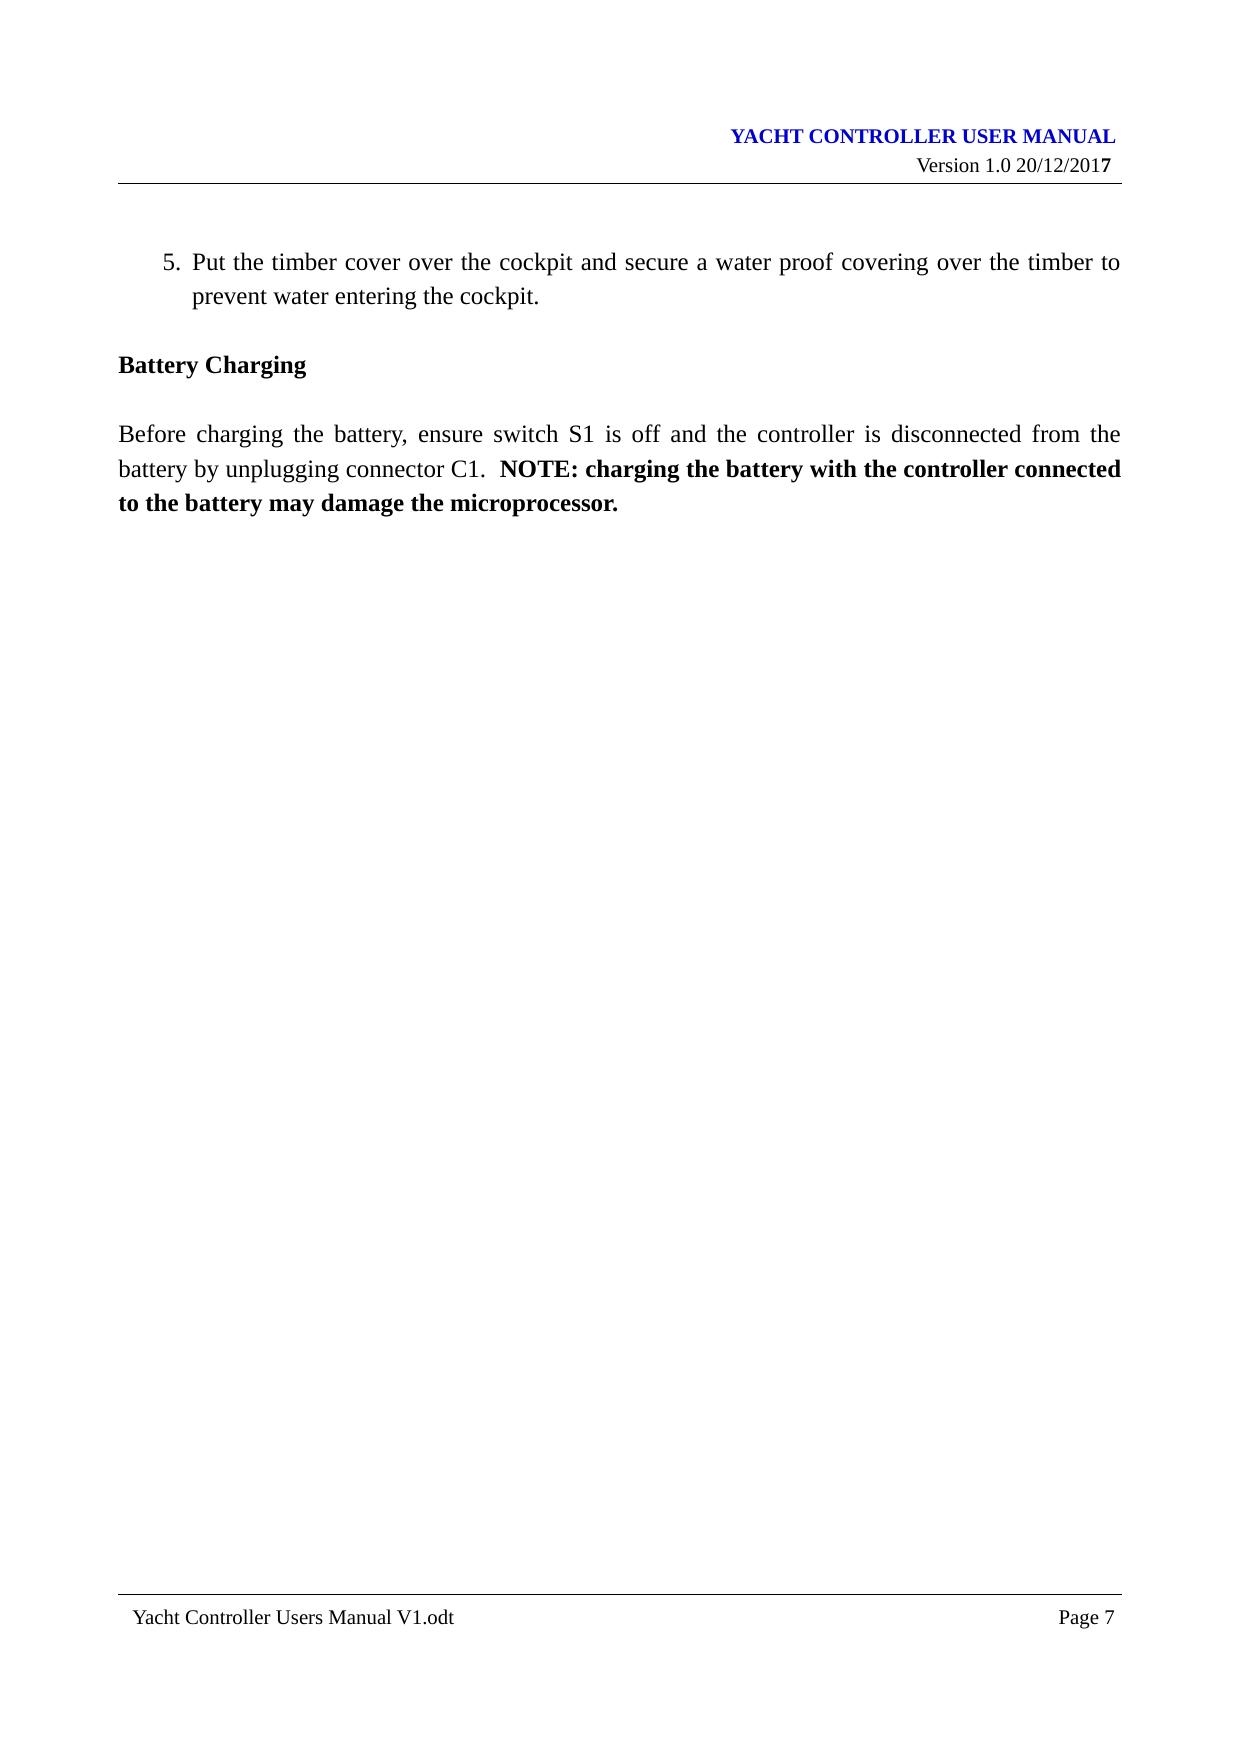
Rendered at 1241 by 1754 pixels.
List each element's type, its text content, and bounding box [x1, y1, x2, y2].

text Battery Charging [118, 350, 1122, 379]
text Before charging the battery, ensure switch S1 is off and the controller is disconnected from the battery by unplugging connector C1. NOTE: charging the battery with the controller connected to the battery may damage the microprocessor. [118, 419, 1122, 517]
list Put the timber cover over the cockpit and secure a water proof covering over the timber to prevent water entering the cockpit. [162, 247, 1122, 310]
